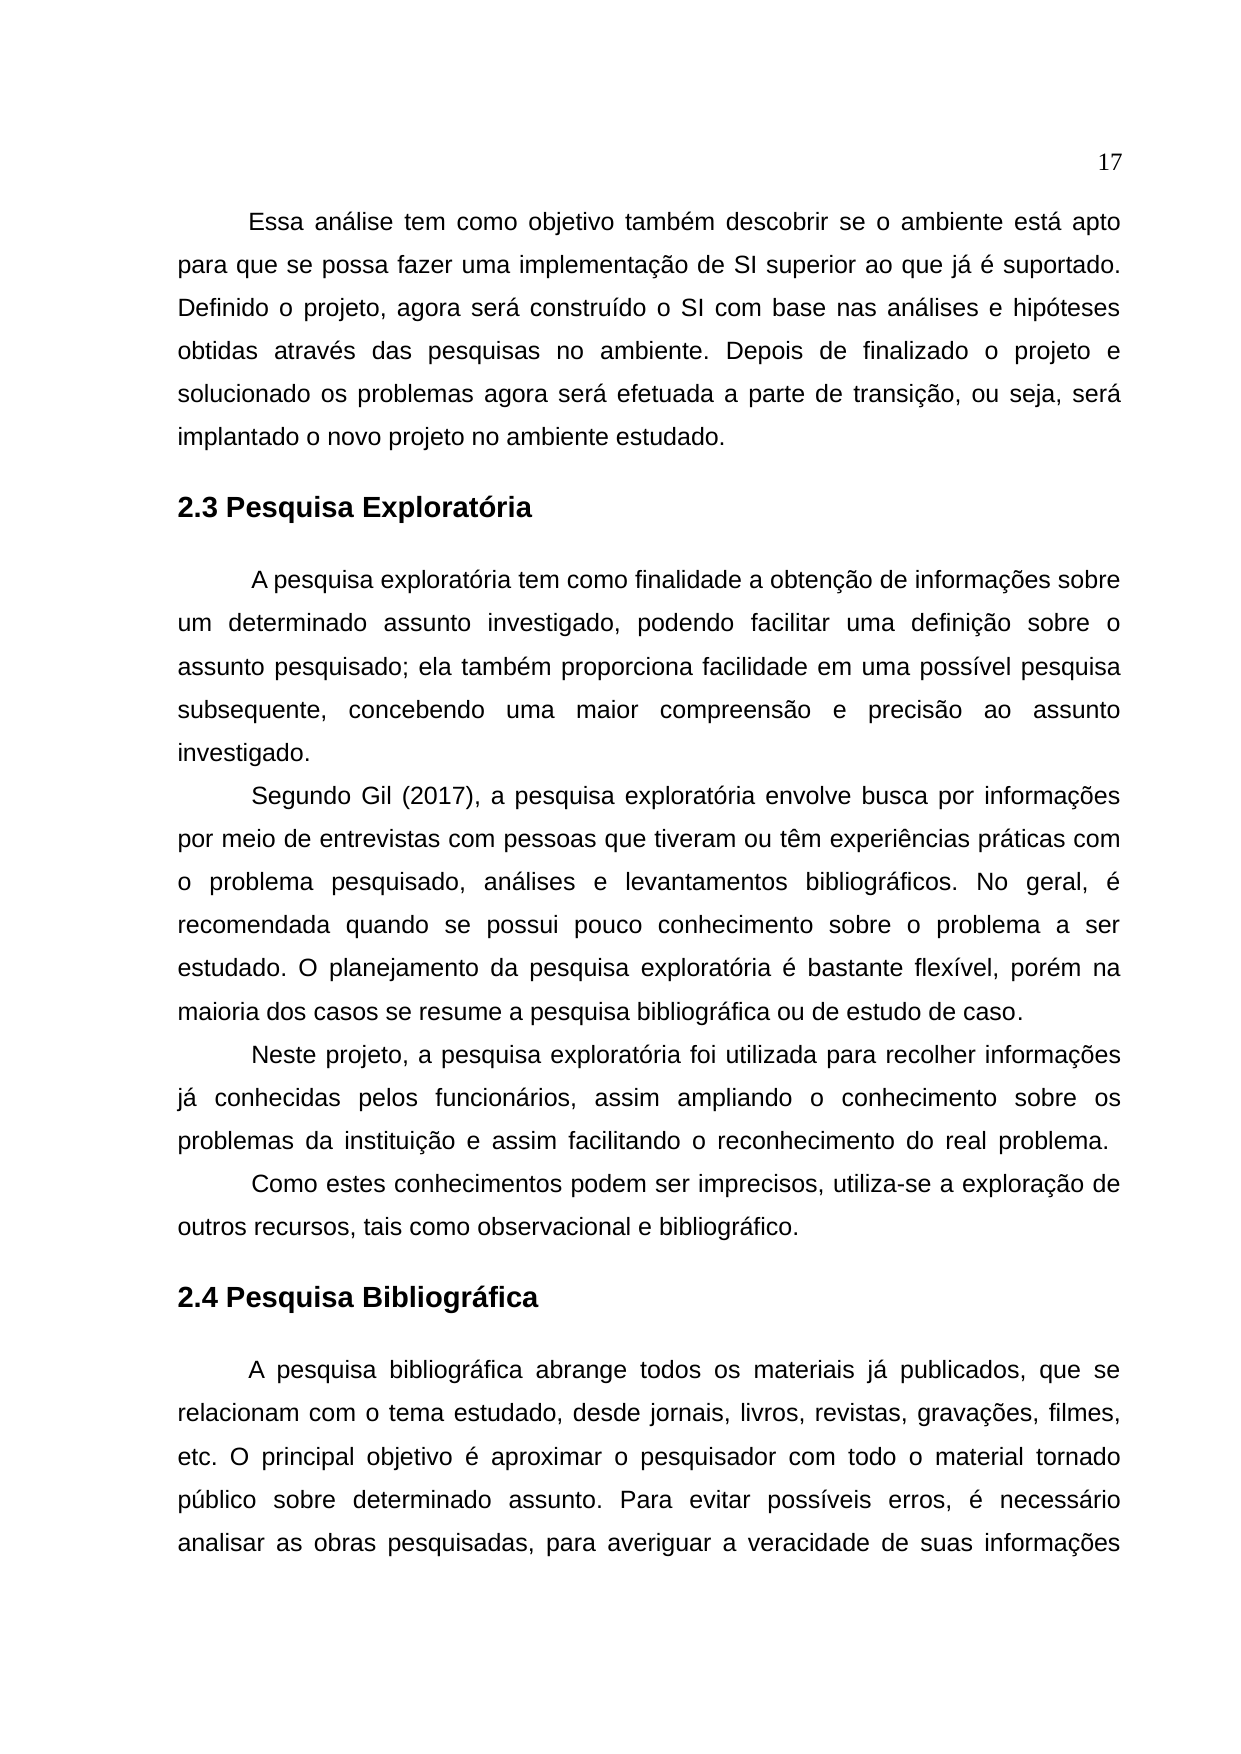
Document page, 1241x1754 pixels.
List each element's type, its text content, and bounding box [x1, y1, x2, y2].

subtitle 2.4 Pesquisa Bibliográfica [177, 1280, 1122, 1314]
text A pesquisa exploratória tem como finalidade a obtenção de informações sobre um determinado assunto investigado, podendo facilitar uma definição sobre o assunto pesquisado; ela também proporciona facilidade em uma possível pesquisa subsequente, concebendo uma maior compreensão e precisão ao assunto investigado. [177, 565, 1122, 767]
text A pesquisa bibliográfica abrange todos os materiais já publicados, que se relacionam com o tema estudado, desde jornais, livros, revistas, gravações, filmes, etc. O principal objetivo é aproximar o pesquisador com todo o material tornado público sobre determinado assunto. Para evitar possíveis erros, é necessário analisar as obras pesquisadas, para averiguar a veracidade de suas informações [177, 1355, 1122, 1556]
text Neste projeto, a pesquisa exploratória foi utilizada para recolher informações já conhecidas pelos funcionários, assim ampliando o conhecimento sobre os problemas da instituição e assim facilitando o reconhecimento do real problema. Como estes conhecimentos podem ser imprecisos, utiliza-se a exploração de outros recursos, tais como observacional e bibliográfico. [177, 1040, 1122, 1241]
subtitle 2.3 Pesquisa Exploratória [177, 490, 1122, 524]
text Essa análise tem como objetivo também descobrir se o ambiente está apto para que se possa fazer uma implementação de SI superior ao que já é suportado. Definido o projeto, agora será construído o SI com base nas análises e hipóteses obtidas através das pesquisas no ambiente. Depois de finalizado o projeto e solucionado os problemas agora será efetuada a parte de transição, ou seja, será implantado o novo projeto no ambiente estudado. [177, 207, 1122, 451]
text Segundo Gil (2017), a pesquisa exploratória envolve busca por informações por meio de entrevistas com pessoas que tiveram ou têm experiências práticas com o problema pesquisado, análises e levantamentos bibliográficos. No geral, é recomendada quando se possui pouco conhecimento sobre o problema a ser estudado. O planejamento da pesquisa exploratória é bastante flexível, porém na maioria dos casos se resume a pesquisa bibliográfica ou de estudo de caso. [177, 781, 1122, 1025]
